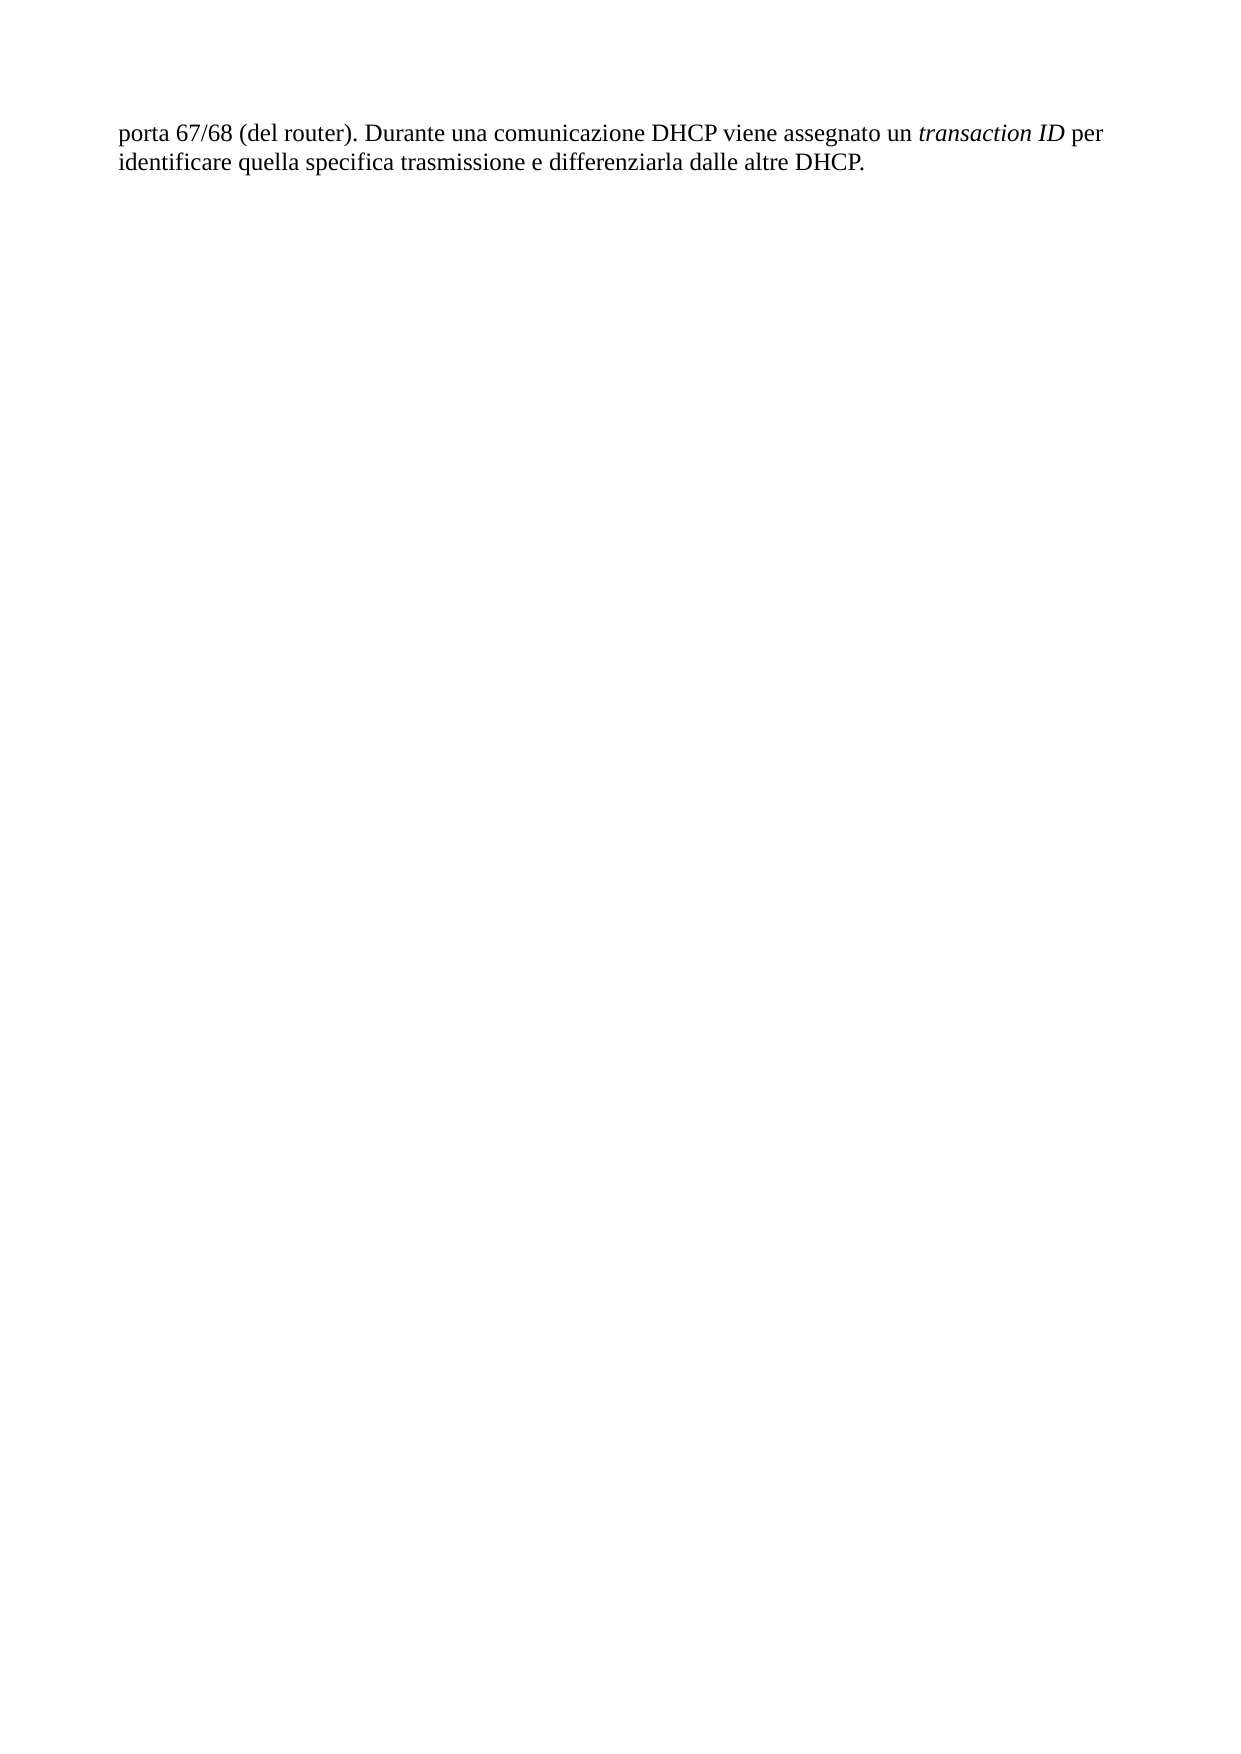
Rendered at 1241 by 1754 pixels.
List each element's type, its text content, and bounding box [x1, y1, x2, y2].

text porta 67/68 (del router). Durante una comunicazione DHCP viene assegnato un transaction ID per identificare quella specifica trasmissione e differenziarla dalle altre DHCP. [118, 118, 1122, 176]
